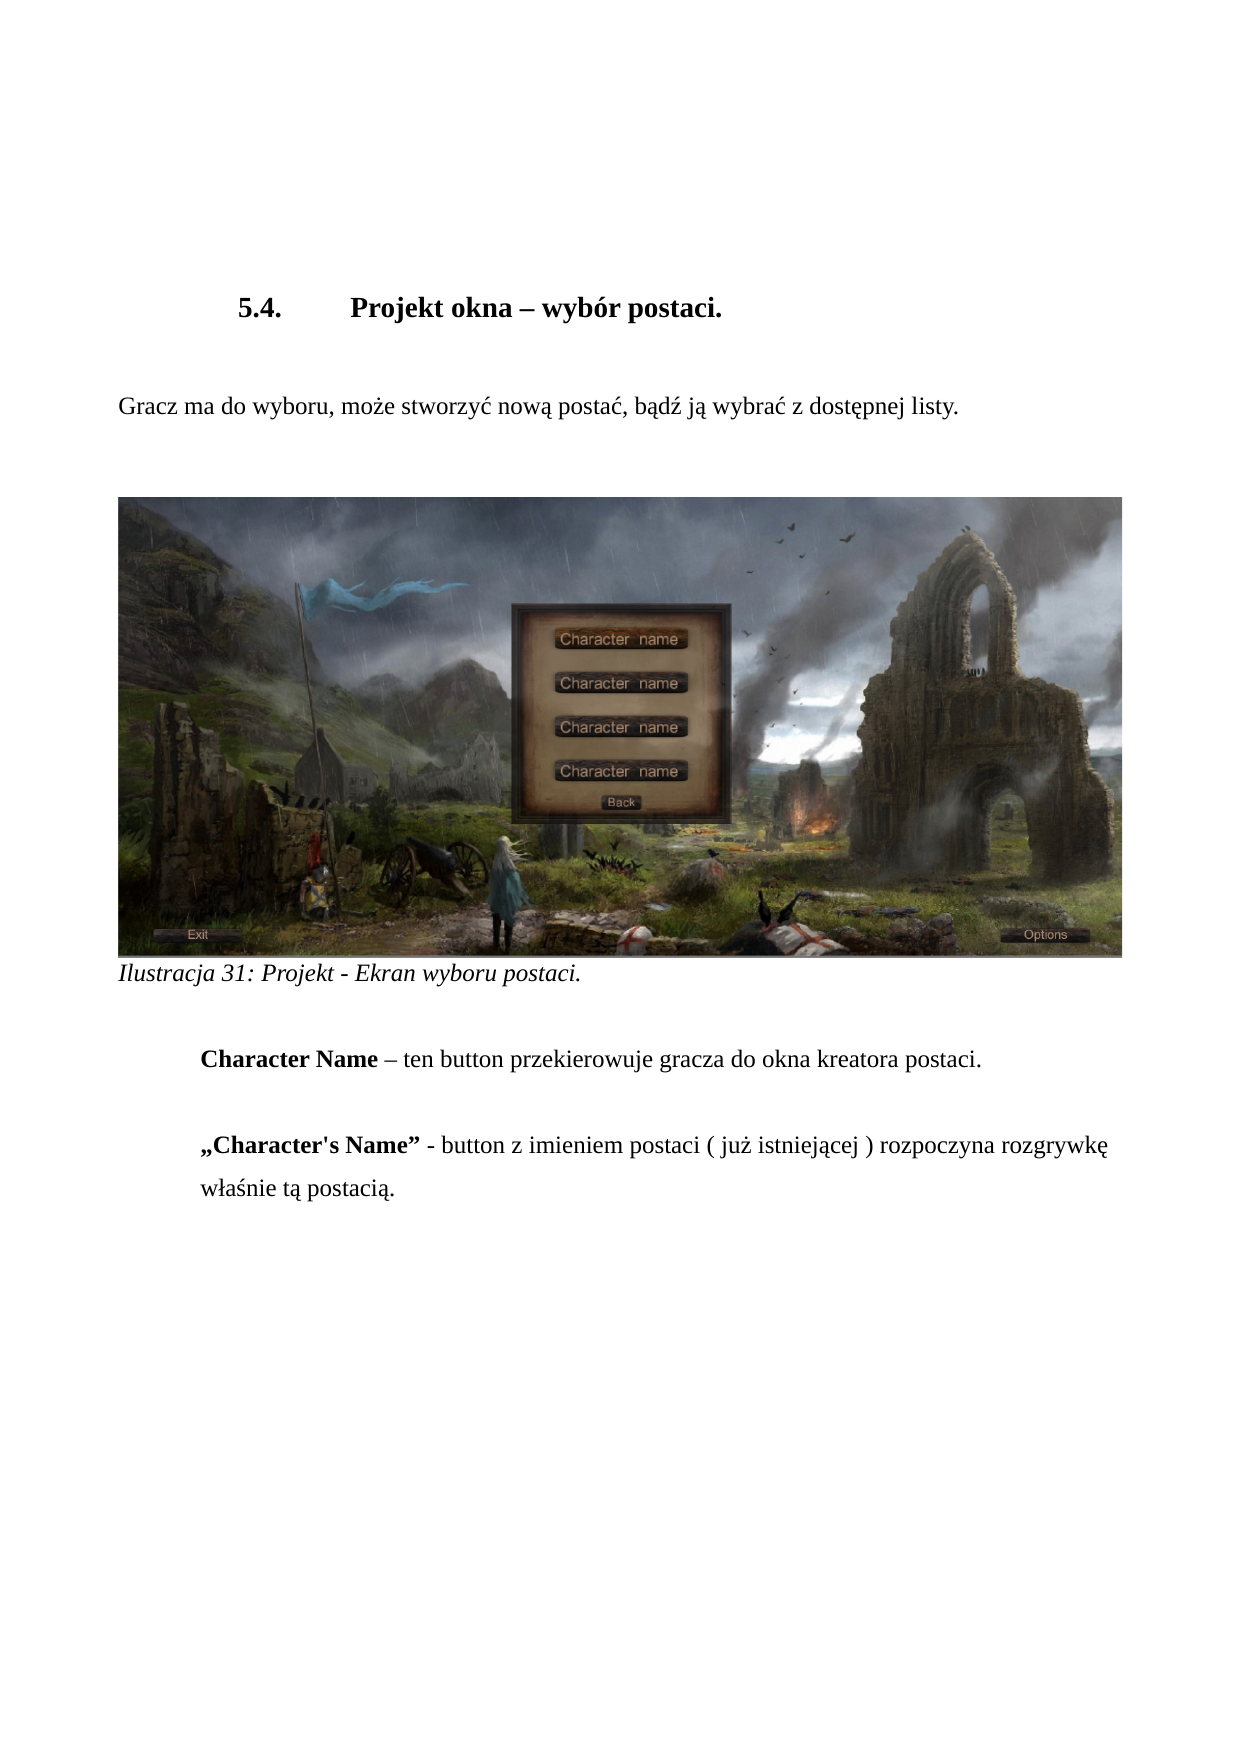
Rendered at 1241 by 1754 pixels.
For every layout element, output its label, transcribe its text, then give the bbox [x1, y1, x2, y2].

list Projekt okna – wybór postaci. [231, 291, 1122, 324]
picture [118, 497, 1123, 958]
text „Character's Name” - button z imieniem postaci ( już istniejącej ) rozpoczyna rozgrywkę właśnie tą postacią. [118, 1130, 1122, 1202]
text Character Name – ten button przekierowuje gracza do okna kreatora postaci. [118, 1044, 1122, 1073]
text Gracz ma do wyboru, może stworzyć nową postać, bądź ją wybrać z dostępnej listy. [118, 391, 1122, 420]
text Ilustracja 31: Projekt - Ekran wyboru postaci. [118, 958, 1122, 987]
